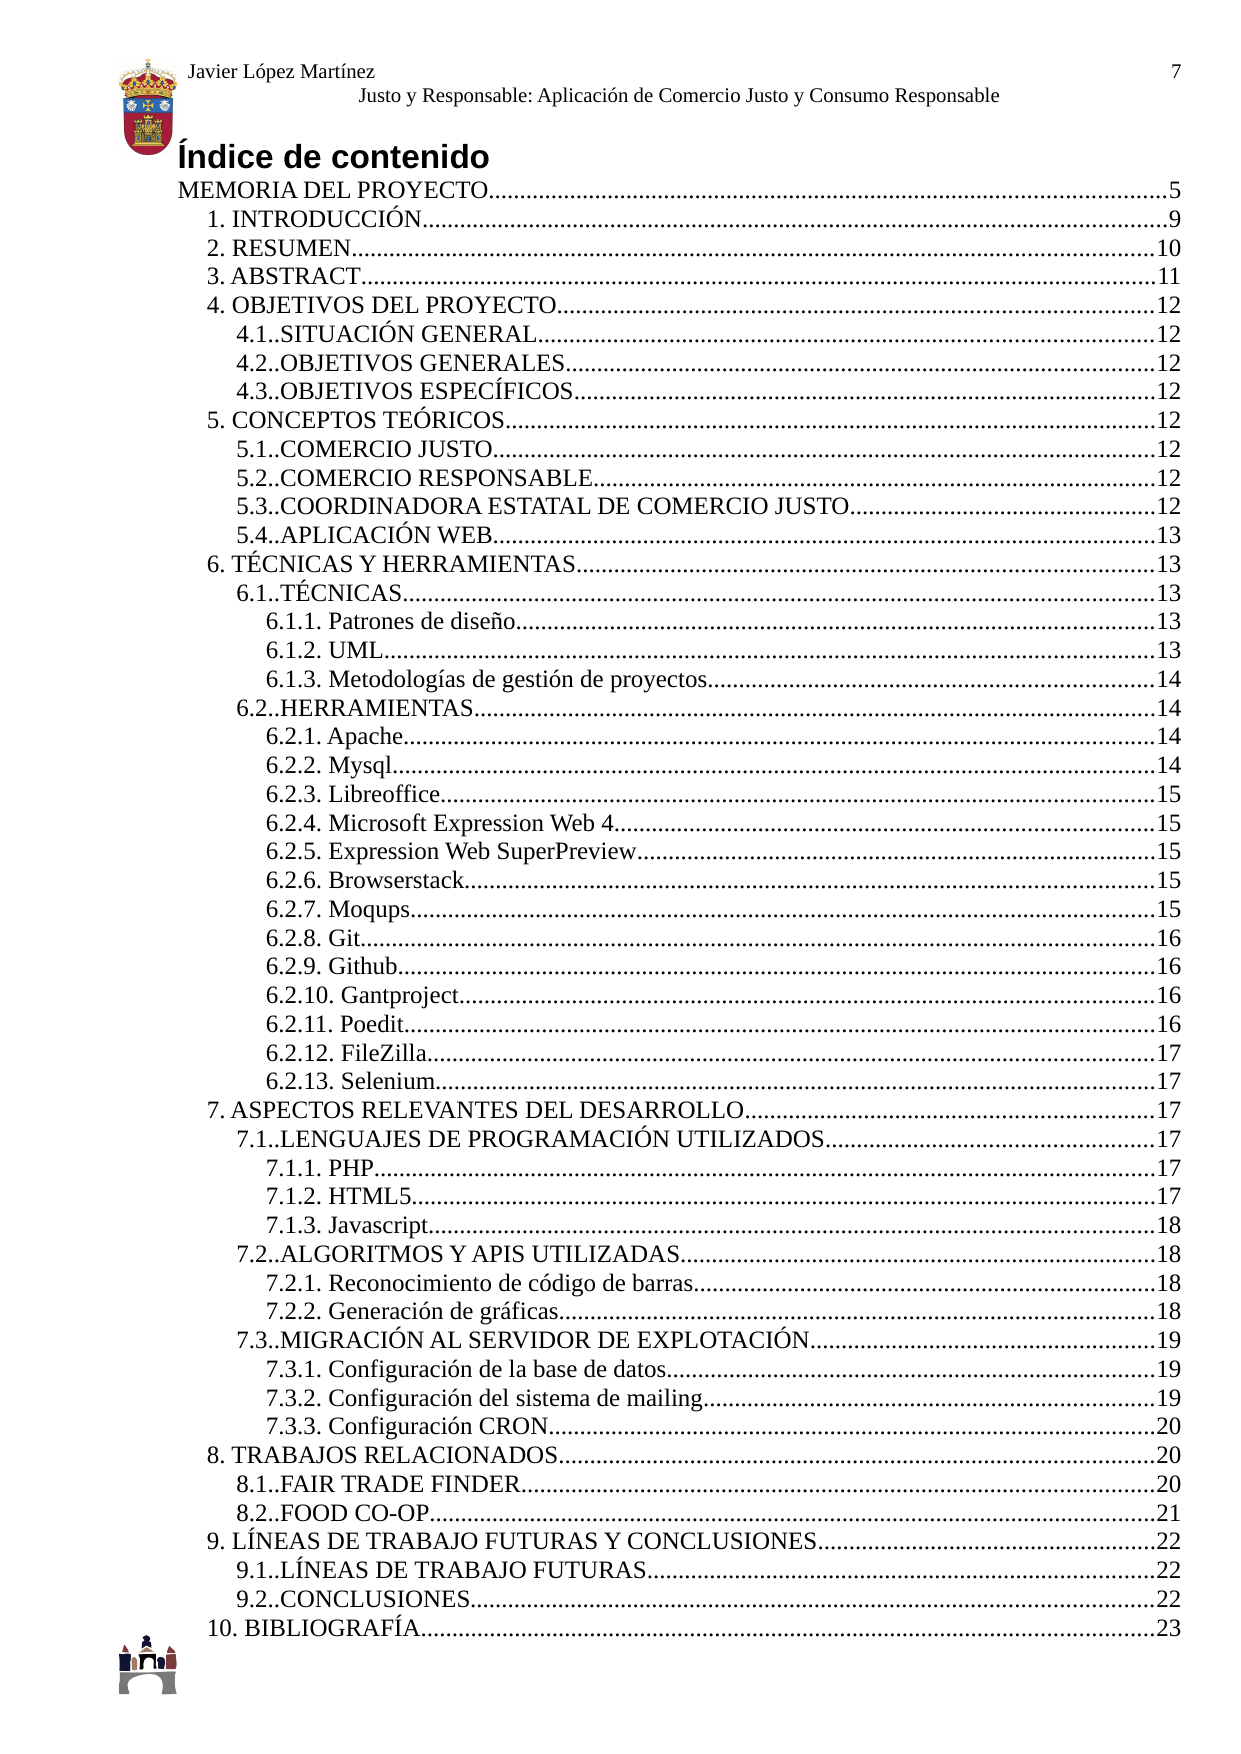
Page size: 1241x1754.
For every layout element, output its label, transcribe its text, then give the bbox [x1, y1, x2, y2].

text 6.2.2. Mysql 14 [266, 750, 1181, 779]
text 7.3.1. Configuración de la base de datos 19 [266, 1354, 1181, 1383]
text 6.1.2. UML 13 [266, 635, 1181, 664]
text 6.2.1. Apache 14 [266, 721, 1181, 750]
text 2. RESUMEN 10 [207, 233, 1181, 261]
text 6.2.13. Selenium 17 [266, 1066, 1181, 1095]
text 4. OBJETIVOS DEL PROYECTO 12 [207, 290, 1181, 319]
text 6.1.1. Patrones de diseño 13 [266, 606, 1181, 635]
text 10. BIBLIOGRAFÍA 23 [207, 1613, 1181, 1641]
text 8.1..FAIR TRADE FINDER 20 [236, 1469, 1181, 1498]
text 5.3..COORDINADORA ESTATAL DE COMERCIO JUSTO 12 [236, 491, 1181, 520]
text 6.2.3. Libreoffice 15 [266, 779, 1181, 808]
text 6.2.6. Browserstack 15 [266, 865, 1181, 894]
text 6.2.5. Expression Web SuperPreview 15 [266, 836, 1181, 865]
picture [118, 59, 178, 155]
text 6.2.11. Poedit 16 [266, 1009, 1181, 1038]
text 6.2.9. Github 16 [266, 951, 1181, 980]
text 7.1.1. PHP 17 [266, 1153, 1181, 1181]
text 6.2.4. Microsoft Expression Web 4 15 [266, 808, 1181, 836]
text 6.2..HERRAMIENTAS 14 [236, 693, 1181, 721]
text 7.3..MIGRACIÓN AL SERVIDOR DE EXPLOTACIÓN 19 [236, 1325, 1181, 1354]
text 8. TRABAJOS RELACIONADOS 20 [207, 1440, 1181, 1469]
text 6.2.8. Git 16 [266, 923, 1181, 951]
text 3. ABSTRACT 11 [207, 261, 1181, 290]
text 6.2.12. FileZilla 17 [266, 1038, 1181, 1066]
text 9. LÍNEAS DE TRABAJO FUTURAS Y CONCLUSIONES 22 [207, 1526, 1181, 1555]
text 9.2..CONCLUSIONES 22 [236, 1584, 1181, 1613]
text 5.4..APLICACIÓN WEB 13 [236, 520, 1181, 549]
text 4.2..OBJETIVOS GENERALES 12 [236, 348, 1181, 376]
text 5.2..COMERCIO RESPONSABLE 12 [236, 463, 1181, 491]
text 7.1.3. Javascript 18 [266, 1210, 1181, 1239]
text 7.2.2. Generación de gráficas 18 [266, 1296, 1181, 1325]
text 6.2.10. Gantproject 16 [266, 980, 1181, 1009]
text 6. TÉCNICAS Y HERRAMIENTAS 13 [207, 549, 1181, 578]
text 7.1.2. HTML5 17 [266, 1181, 1181, 1210]
text 8.2..FOOD CO-OP 21 [236, 1498, 1181, 1526]
text 1. INTRODUCCIÓN 9 [207, 204, 1181, 233]
text 7.1..LENGUAJES DE PROGRAMACIÓN UTILIZADOS 17 [236, 1124, 1181, 1153]
text 4.1..SITUACIÓN GENERAL 12 [236, 319, 1181, 348]
text 6.2.7. Moqups 15 [266, 894, 1181, 923]
text MEMORIA DEL PROYECTO 5 [177, 175, 1181, 204]
text 5.1..COMERCIO JUSTO 12 [236, 434, 1181, 463]
text 7. ASPECTOS RELEVANTES DEL DESARROLLO 17 [207, 1095, 1181, 1124]
text 4.3..OBJETIVOS ESPECÍFICOS 12 [236, 376, 1181, 405]
text 7.2.1. Reconocimiento de código de barras 18 [266, 1268, 1181, 1296]
text 7.3.3. Configuración CRON 20 [266, 1411, 1181, 1440]
text 6.1.3. Metodologías de gestión de proyectos 14 [266, 664, 1181, 693]
text 9.1..LÍNEAS DE TRABAJO FUTURAS 22 [236, 1555, 1181, 1584]
text 7.2..ALGORITMOS Y APIS UTILIZADAS 18 [236, 1239, 1181, 1268]
text 6.1..TÉCNICAS 13 [236, 578, 1181, 606]
text 7.3.2. Configuración del sistema de mailing 19 [266, 1383, 1181, 1411]
subtitle Índice de contenido [177, 137, 1181, 175]
text 5. CONCEPTOS TEÓRICOS 12 [207, 405, 1181, 434]
picture [118, 1634, 178, 1695]
